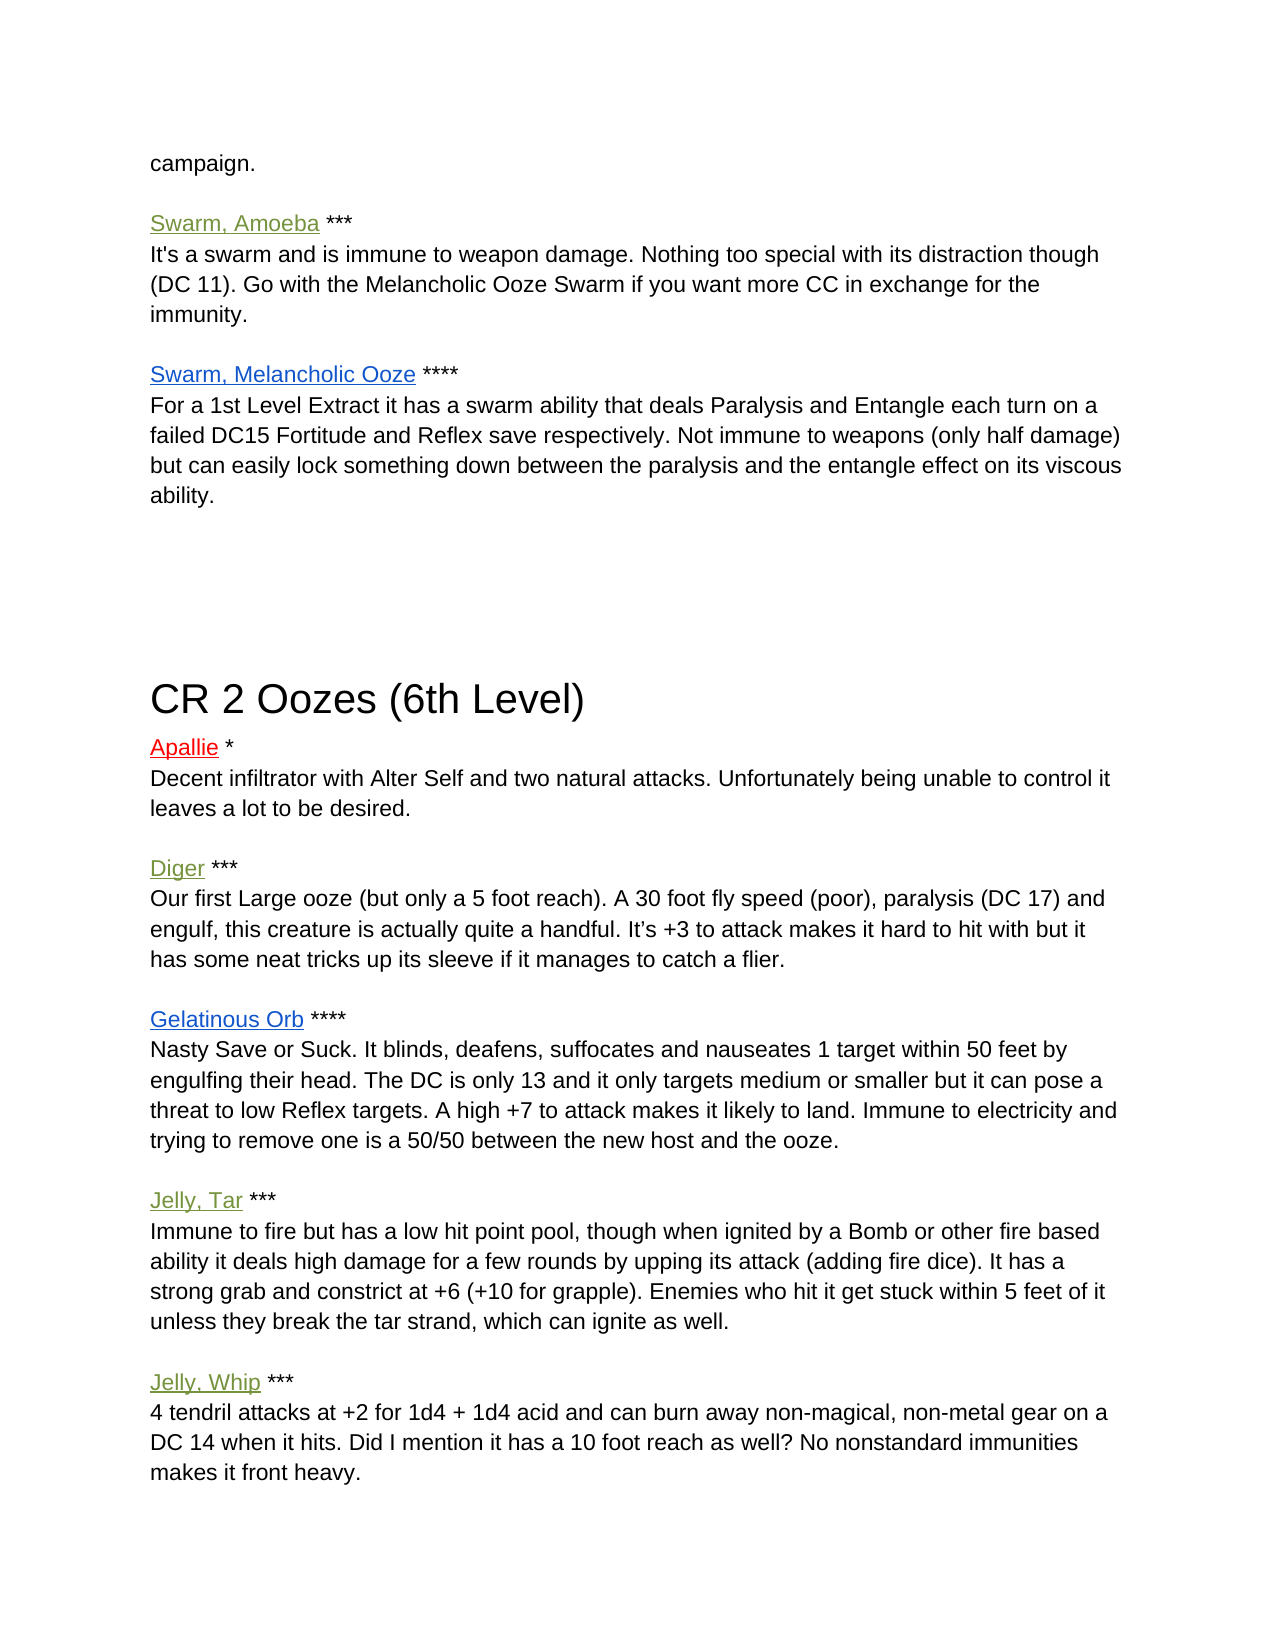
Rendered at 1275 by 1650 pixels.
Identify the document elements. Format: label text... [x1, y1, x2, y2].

text Immune to fire but has a low hit point pool, though when ignited by a Bomb or other fire based ability it deals high damage for a few rounds by upping its attack (adding fire dice). It has a strong grab and constrict at +6 (+10 for grapple). Enemies who hit it get stuck within 5 feet of it unless they break the tar strand, which can ignite as well. [150, 1218, 1125, 1335]
text Our first Large ooze (but only a 5 foot reach). A 30 foot fly speed (poor), paralysis (DC 17) and engulf, this creature is actually quite a handful. It’s +3 to attack makes it hard to hit with but it has some neat tricks up its sleeve if it manages to catch a flier. [150, 885, 1125, 972]
text Apallie * [150, 734, 1125, 761]
text Diger *** [150, 855, 1125, 882]
text It's a swarm and is immune to weapon damage. Nothing too special with its distraction though (DC 11). Go with the Melancholic Ooze Swarm if you want more CC in exchange for the immunity. [150, 241, 1125, 327]
text Swarm, Amoeba *** [150, 210, 1125, 237]
text campaign. [150, 150, 1125, 176]
subtitle CR 2 Oozes (6th Level) [150, 674, 1125, 722]
text Jelly, Whip *** [150, 1369, 1125, 1395]
text Jelly, Tar *** [150, 1187, 1125, 1214]
text Decent infiltrator with Alter Self and two natural attacks. Unfortunately being unable to control it leaves a lot to be desired. [150, 764, 1125, 821]
text For a 1st Level Extract it has a swarm ability that deals Paralysis and Entangle each turn on a failed DC15 Fortitude and Reflex save respectively. Not immune to weapons (only half damage) but can easily lock something down between the paralysis and the entangle effect on its viscous ability. [150, 392, 1125, 539]
text Nasty Save or Suck. It blinds, deafens, suffocates and nauseates 1 target within 50 feet by engulfing their head. The DC is only 13 and it only targets medium or smaller but it can pose a threat to low Reflex targets. A high +7 to attack makes it likely to land. Immune to electricity and trying to remove one is a 50/50 between the new host and the ooze. [150, 1036, 1125, 1184]
text Swarm, Melancholic Ooze **** [150, 361, 1125, 388]
text Gelatinous Orb **** [150, 1006, 1125, 1033]
text 4 tendril attacks at +2 for 1d4 + 1d4 acid and can burn away non-magical, non-metal gear on a DC 14 when it hits. Did I mention it has a 10 foot reach as well? No nonstandard immunities makes it front heavy. [150, 1399, 1125, 1486]
